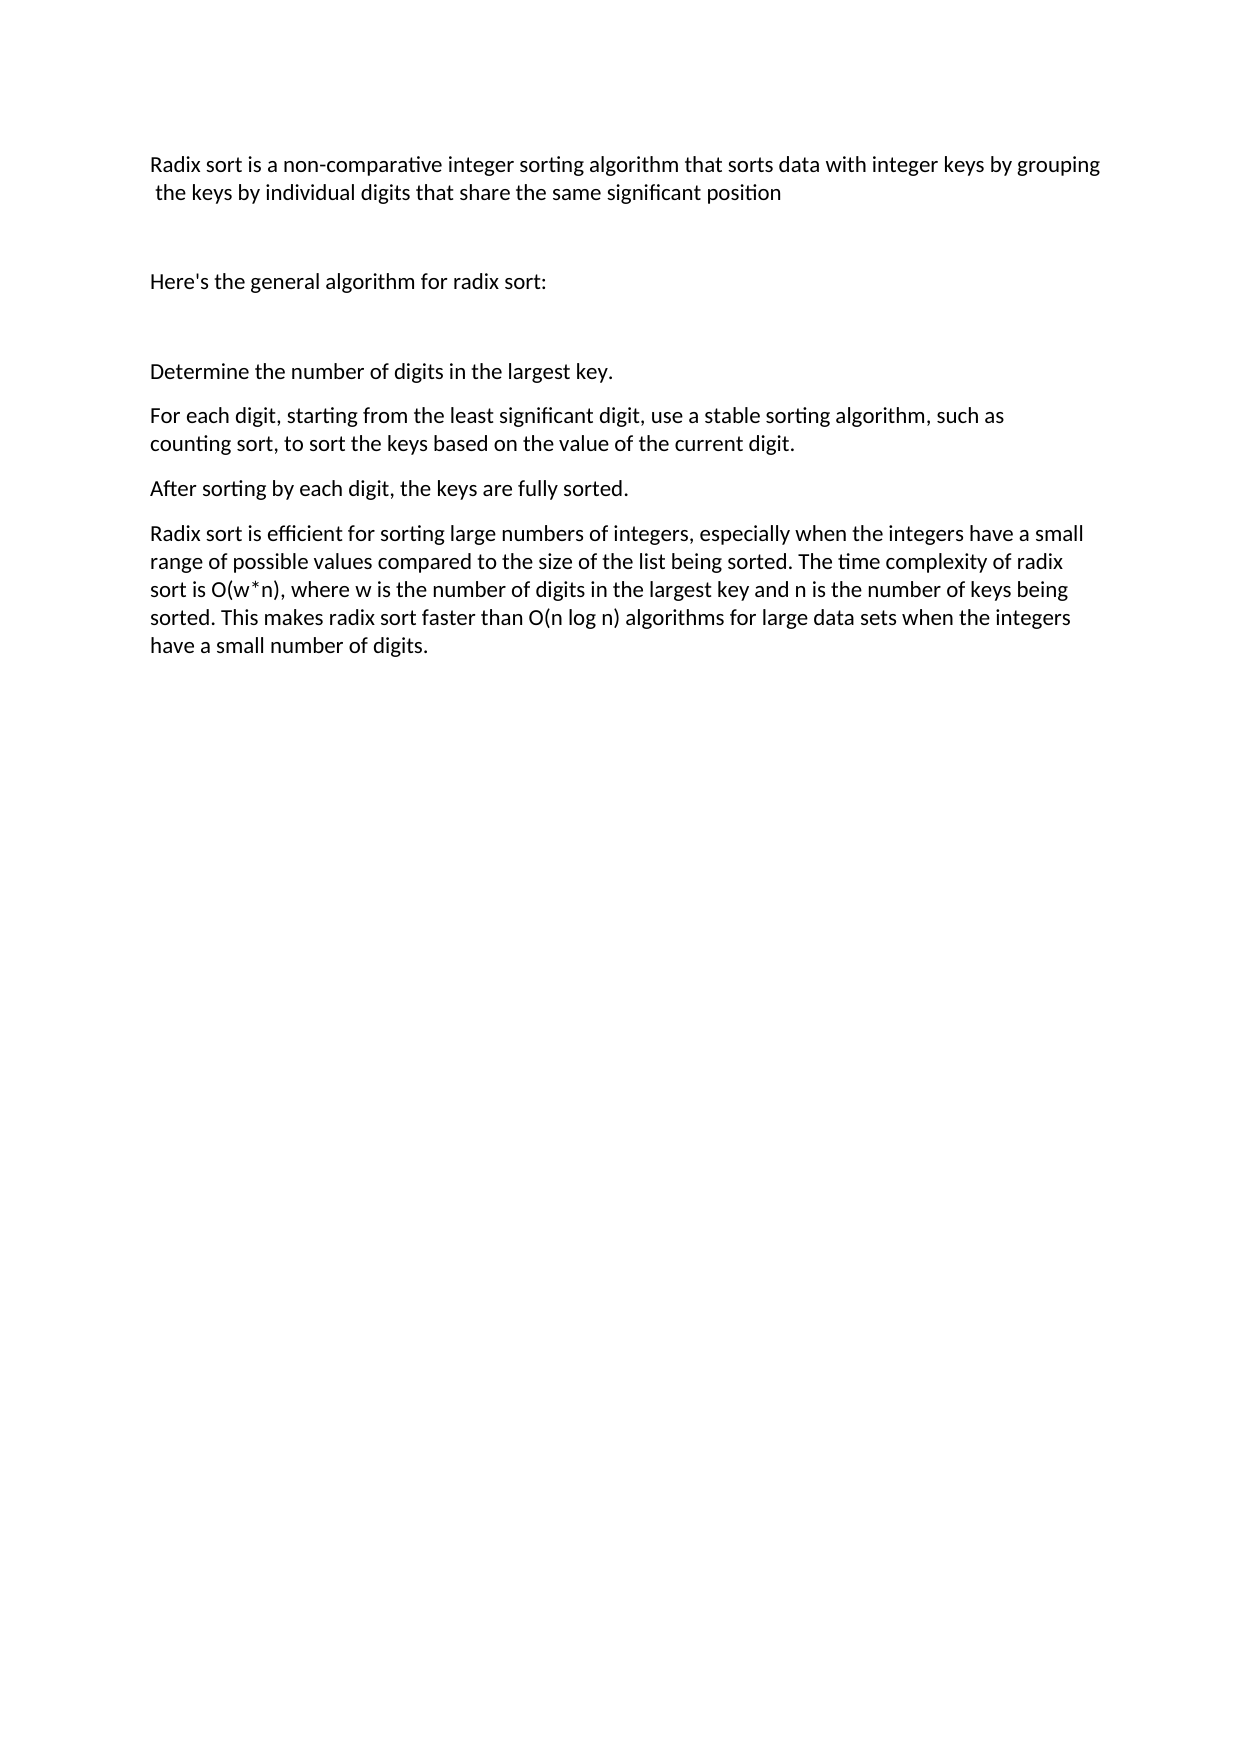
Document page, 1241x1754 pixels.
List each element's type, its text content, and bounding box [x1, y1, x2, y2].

text For each digit, starting from the least significant digit, use a stable sorting algorithm, such as counting sort, to sort the keys based on the value of the current digit. [150, 401, 1090, 457]
text Radix sort is a non-comparative integer sorting algorithm that sorts data with integer keys by grouping the keys by individual digits that share the same significant position and value. It does this starting from the least-significant digit to the most-significant digit. [150, 150, 1090, 206]
text Here's the general algorithm for radix sort: [150, 267, 1090, 295]
text Radix sort is efficient for sorting large numbers of integers, especially when the integers have a small range of possible values compared to the size of the list being sorted. The time complexity of radix sort is O(w*n), where w is the number of digits in the largest key and n is the number of keys being sorted. This makes radix sort faster than O(n log n) algorithms for large data sets when the integers have a small number of digits. [150, 519, 1090, 659]
text Determine the number of digits in the largest key. [150, 357, 1090, 385]
text After sorting by each digit, the keys are fully sorted. [150, 474, 1090, 502]
